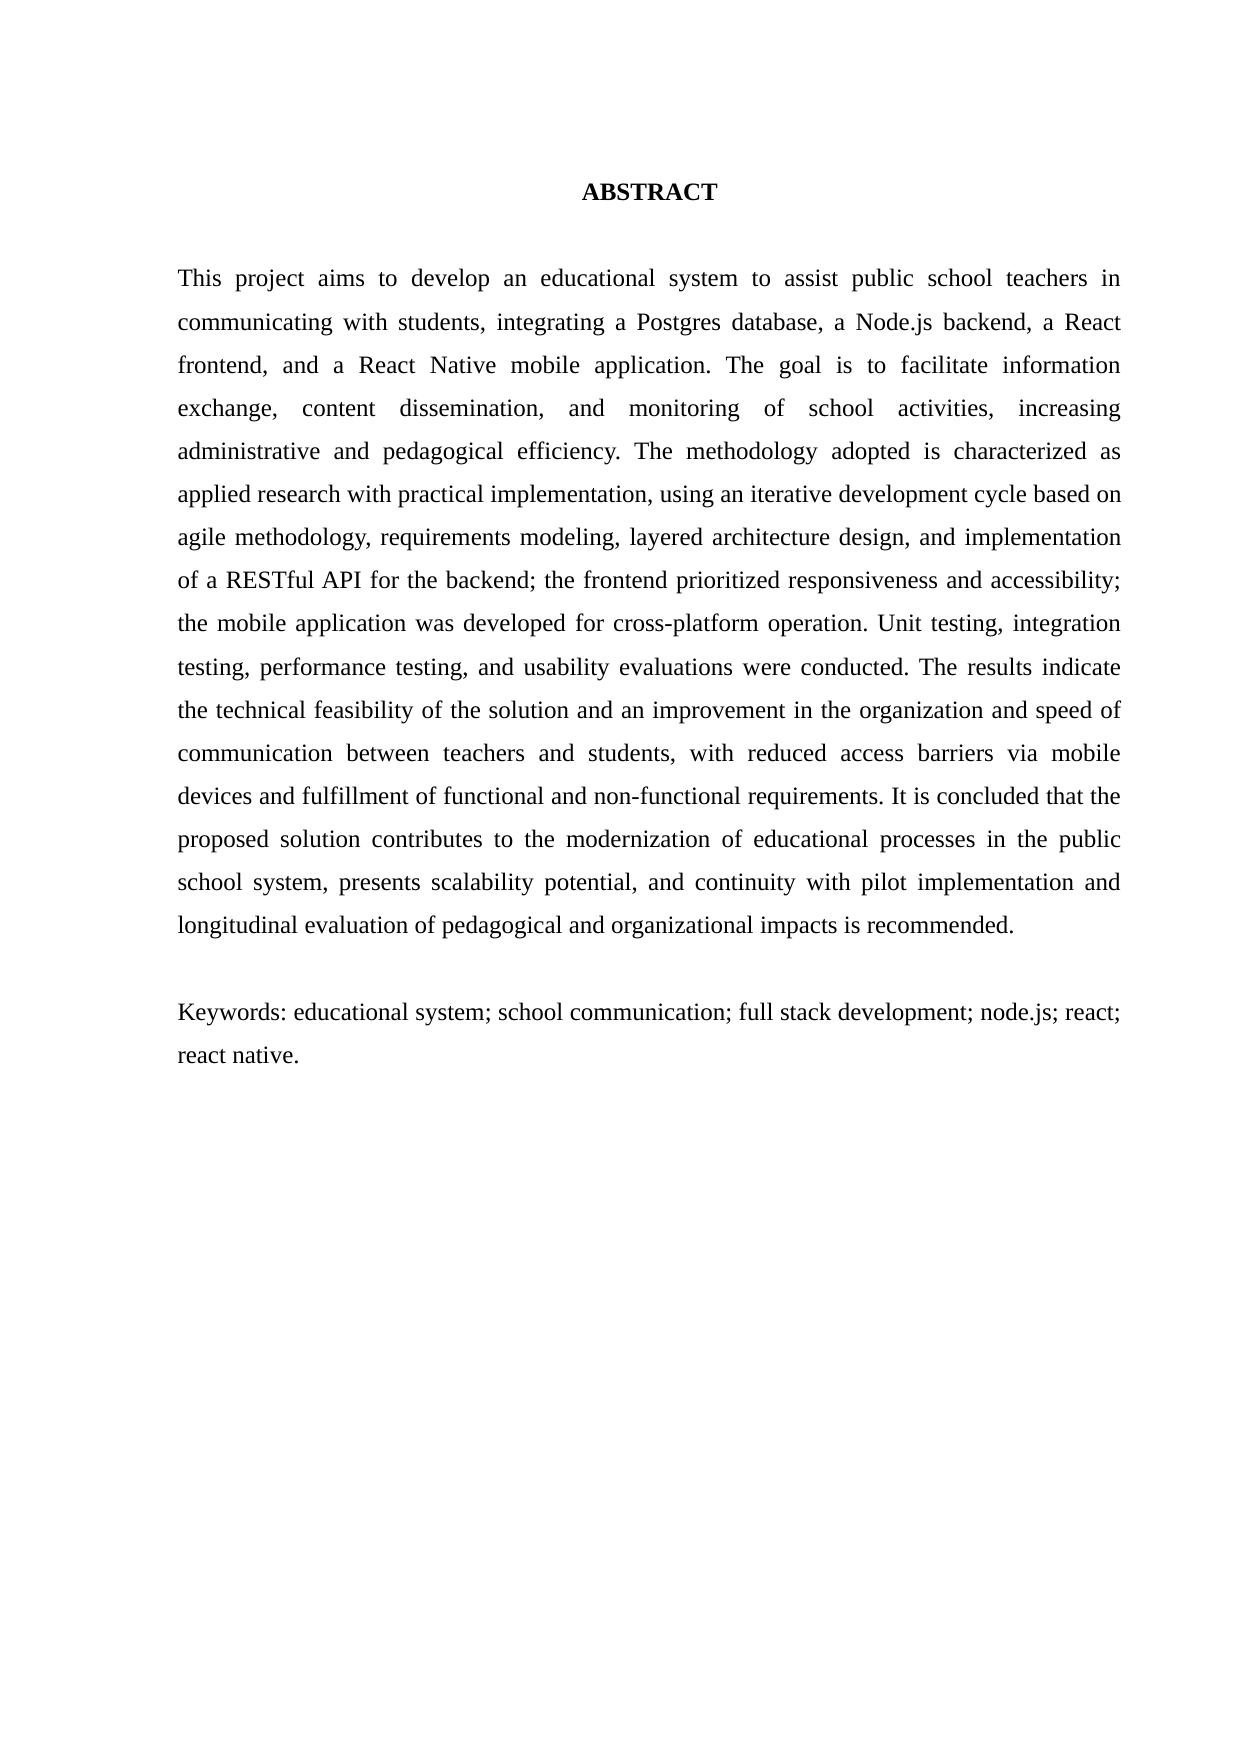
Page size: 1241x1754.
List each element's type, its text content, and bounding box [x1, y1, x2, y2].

text Keywords: educational system; school communication; full stack development; node.js; react; react native. [177, 997, 1122, 1068]
text ABSTRACT [177, 177, 1122, 206]
text This project aims to develop an educational system to assist public school teachers in communicating with students, integrating a Postgres database, a Node.js backend, a React frontend, and a React Native mobile application. The goal is to facilitate information exchange, content dissemination, and monitoring of school activities, increasing administrative and pedagogical efficiency. The methodology adopted is characterized as applied research with practical implementation, using an iterative development cycle based on agile methodology, requirements modeling, layered architecture design, and implementation of a RESTful API for the backend; the frontend prioritized responsiveness and accessibility; the mobile application was developed for cross-platform operation. Unit testing, integration testing, performance testing, and usability evaluations were conducted. The results indicate the technical feasibility of the solution and an improvement in the organization and speed of communication between teachers and students, with reduced access barriers via mobile devices and fulfillment of functional and non-functional requirements. It is concluded that the proposed solution contributes to the modernization of educational processes in the public school system, presents scalability potential, and continuity with pilot implementation and longitudinal evaluation of pedagogical and organizational impacts is recommended. [177, 263, 1122, 939]
